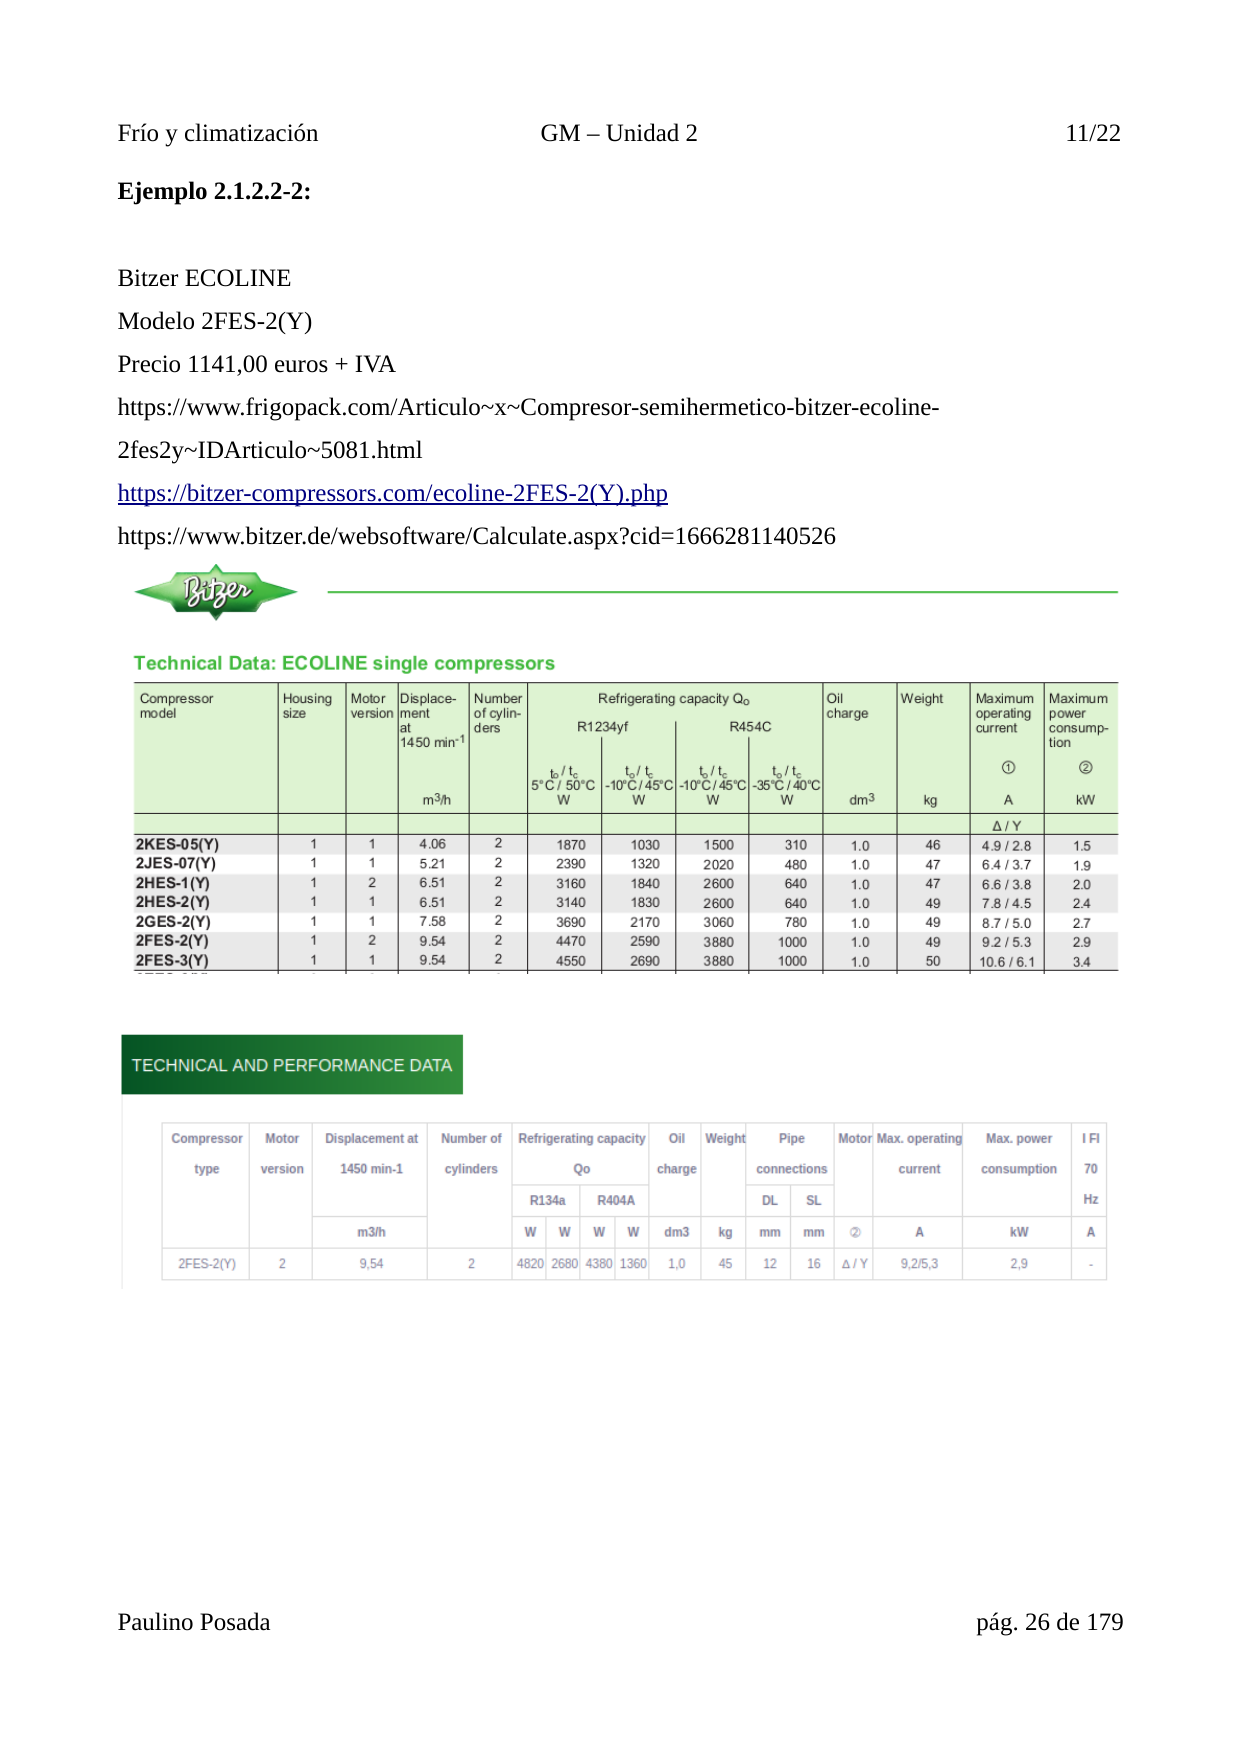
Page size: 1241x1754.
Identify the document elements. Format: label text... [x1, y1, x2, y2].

text https://www.bitzer.de/websoftware/Calculate.aspx?cid=1666281140526 [117, 521, 1123, 550]
picture [118, 1030, 1123, 1289]
text Bitzer ECOLINE [117, 263, 1123, 291]
text https://bitzer-compressors.com/ecoline-2FES-2(Y).php [117, 478, 1123, 507]
text Modelo 2FES-2(Y) [117, 306, 1123, 334]
text Precio 1141,00 euros + IVA [117, 349, 1123, 378]
text https://www.frigopack.com/Articulo~x~Compresor-semihermetico-bitzer-ecoline-2fes2y~IDArticulo~5081.html [117, 392, 1123, 464]
text Ejemplo 2.1.2.2-2: [117, 176, 1123, 205]
picture [118, 564, 1123, 974]
